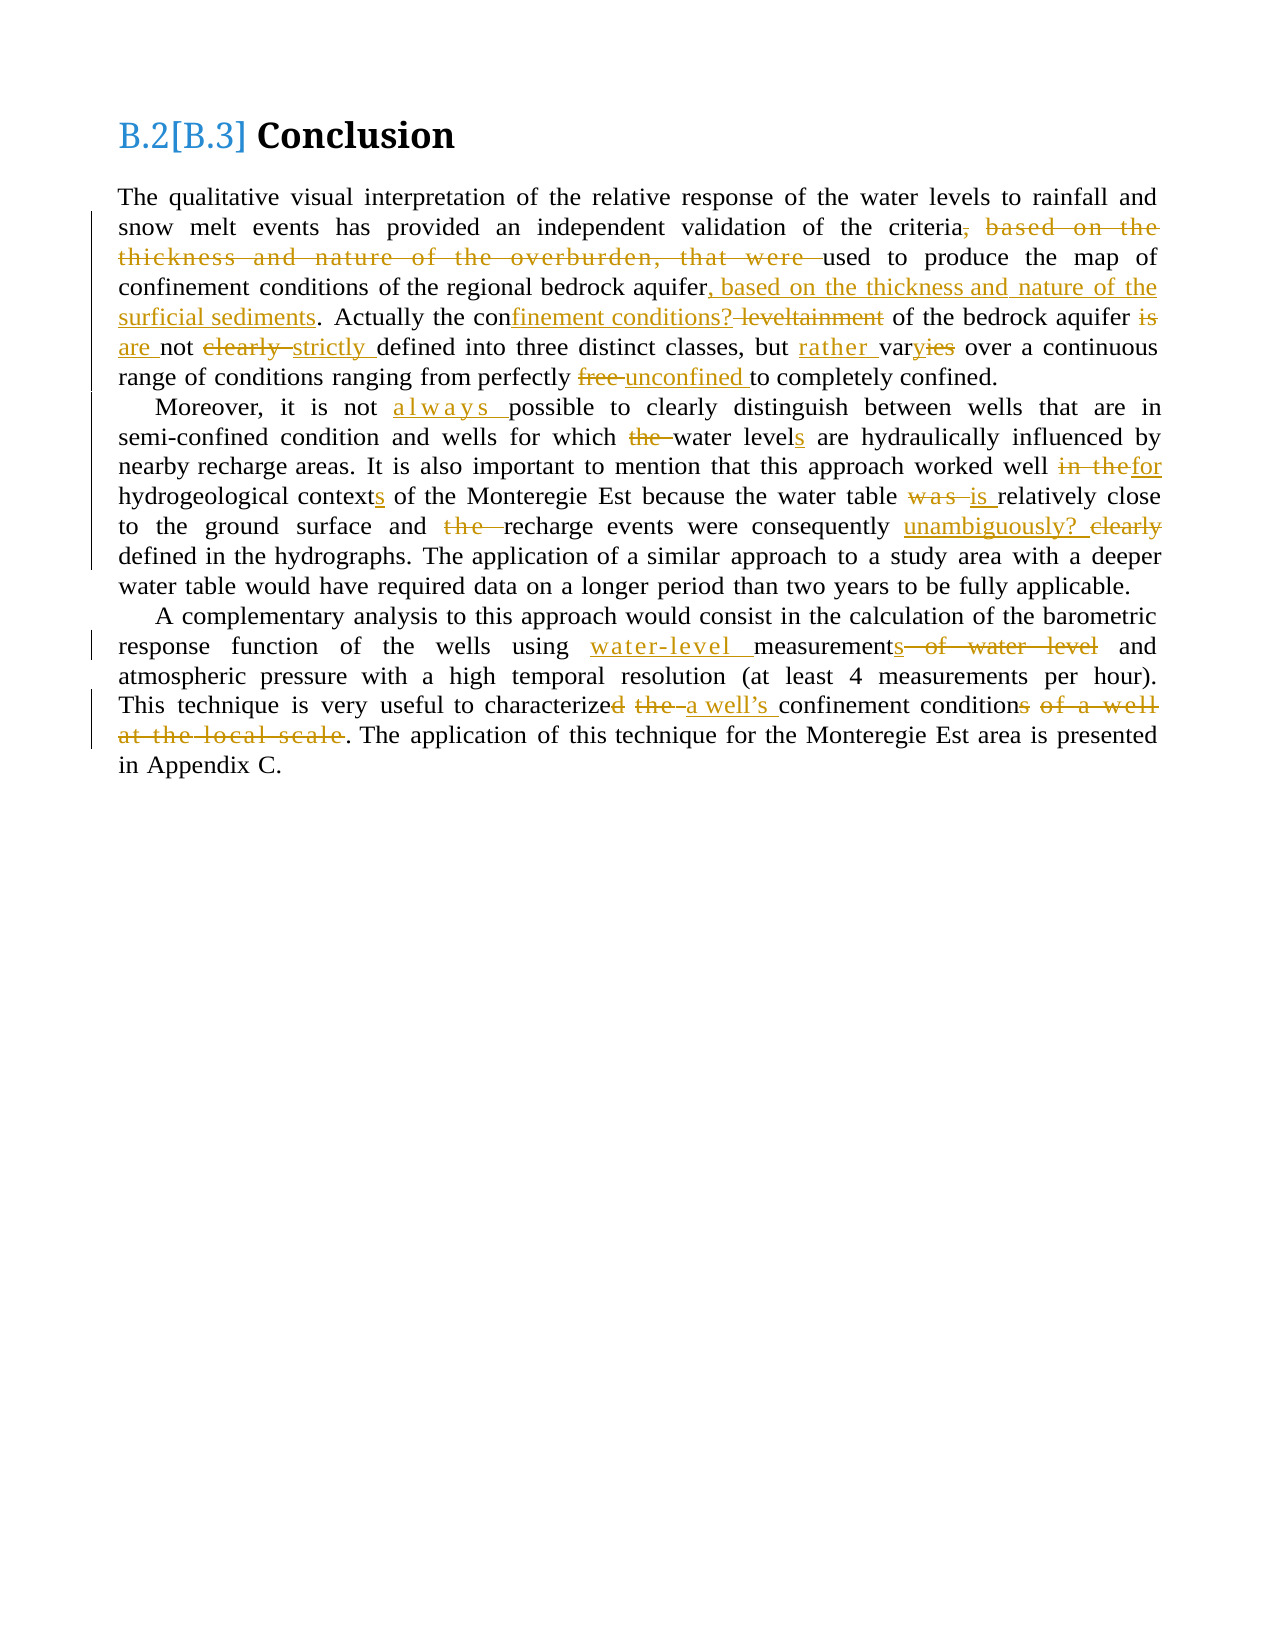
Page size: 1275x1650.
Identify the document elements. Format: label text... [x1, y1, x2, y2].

subtitle Conclusion [118, 111, 1173, 159]
text Moreover, it is not always possible to clearly distinguish between wells that are in semi-confined condition and wells for which water levels are hydraulically influenced by nearby recharge areas. It is also important to mention that this approach worked well for hydrogeological contexts of the Monteregie Est because the water table is relatively close to the ground surface and recharge events were consequently unambiguously? defined in the hydrographs. The application of a similar approach to a study area with a deeper water table would have required data on a longer period than two years to be fully applicable. [118, 392, 1162, 600]
text A complementary analysis to this approach would consist in the calculation of the barometric response function of the wells using water-level measurements and atmospheric pressure with a high temporal resolution (at least 4 measurements per hour). This technique is very useful to characterize a well’s confinement condition . The application of this technique for the Monteregie Est area is presented in Appendix C. [118, 601, 1157, 779]
text The qualitative visual interpretation of the relative response of the water levels to rainfall and snow melt events has provided an independent validation of the criteria used to produce the map of confinement conditions of the regional bedrock aquifer, based on the thickness and nature of the surficial sediments. Actually the confinement conditions? of the bedrock aquifer are not strictly defined into three distinct classes, but rather vary over a continuous range of conditions ranging from perfectly unconfined to completely confined. [117, 182, 1158, 391]
